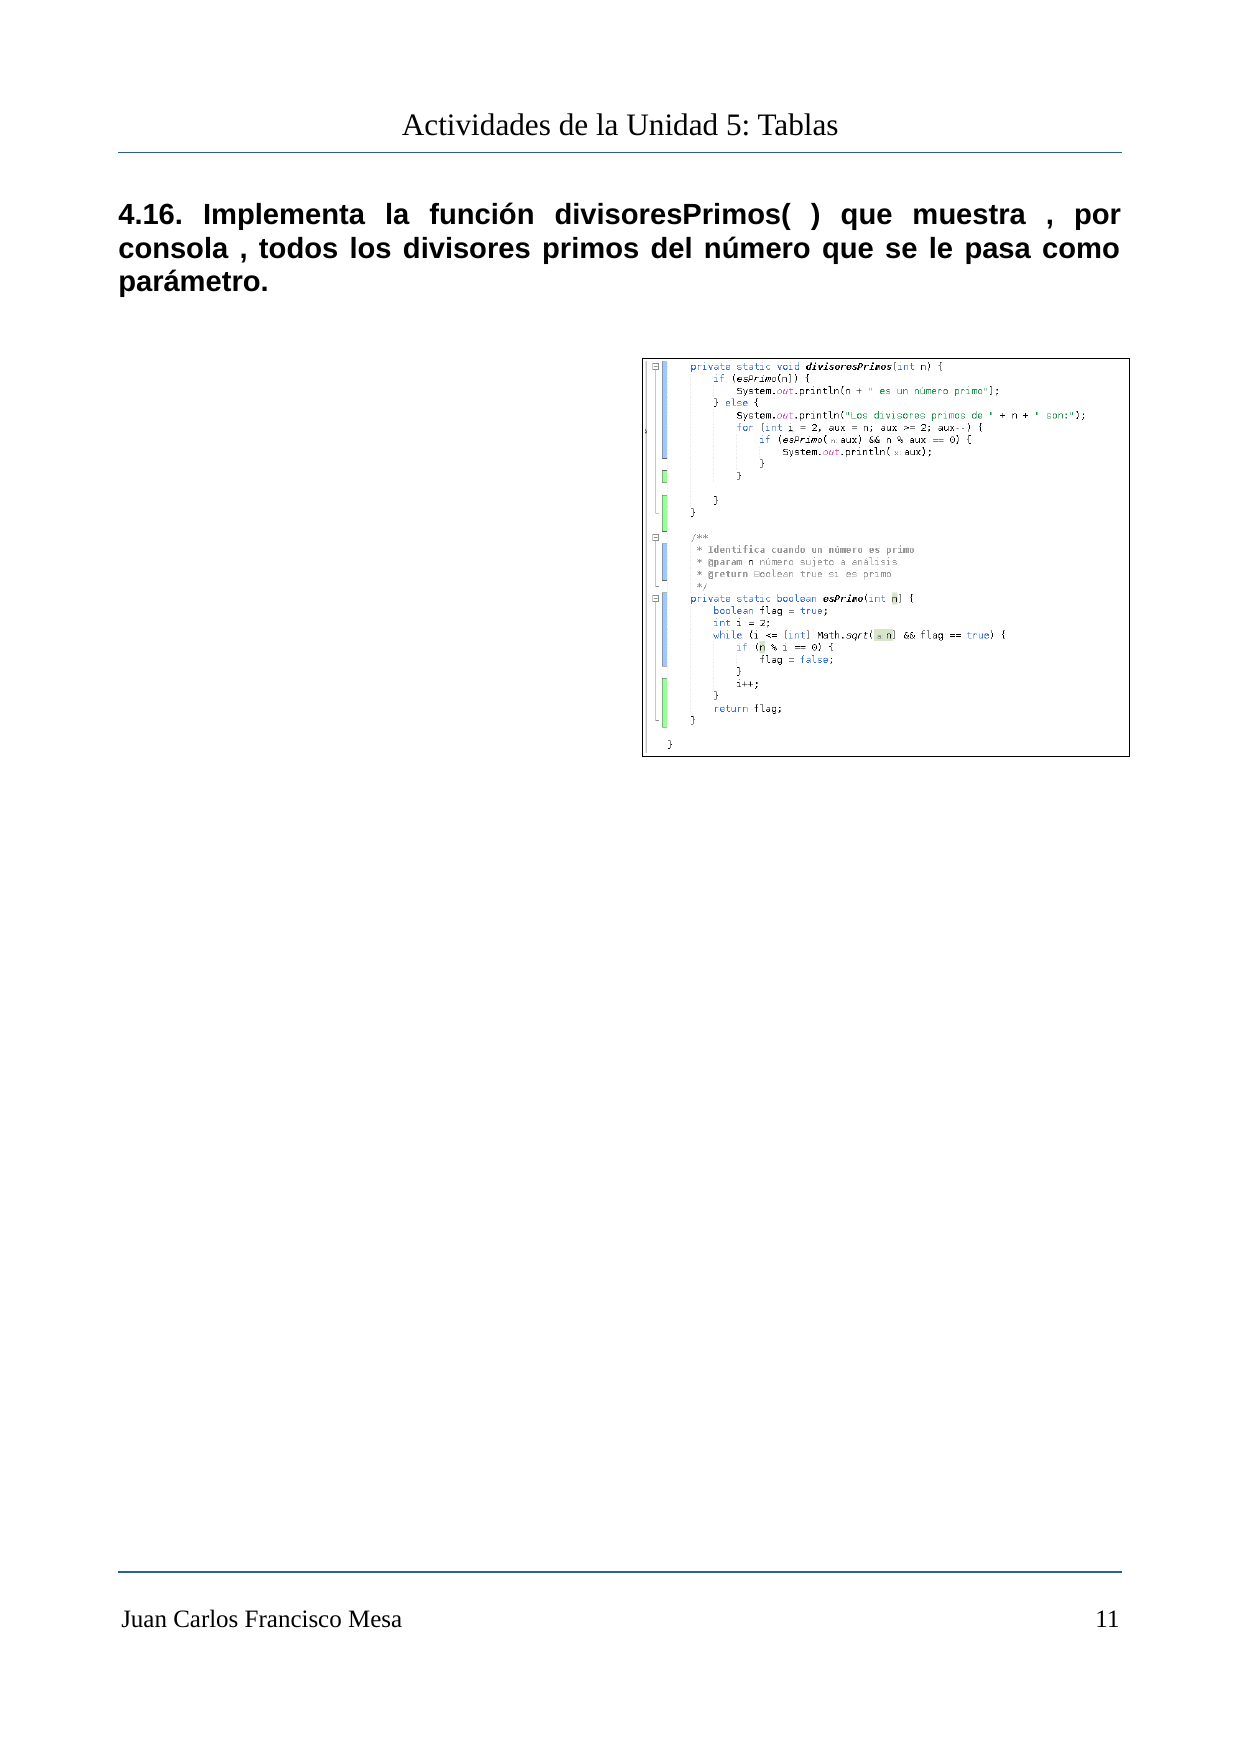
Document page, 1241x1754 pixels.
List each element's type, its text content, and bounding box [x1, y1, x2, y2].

picture [645, 361, 1127, 753]
subtitle 4.16. Implementa la función divisoresPrimos( ) que muestra , por consola , todos los divisores primos del número que se le pasa como parámetro. [118, 197, 1122, 298]
